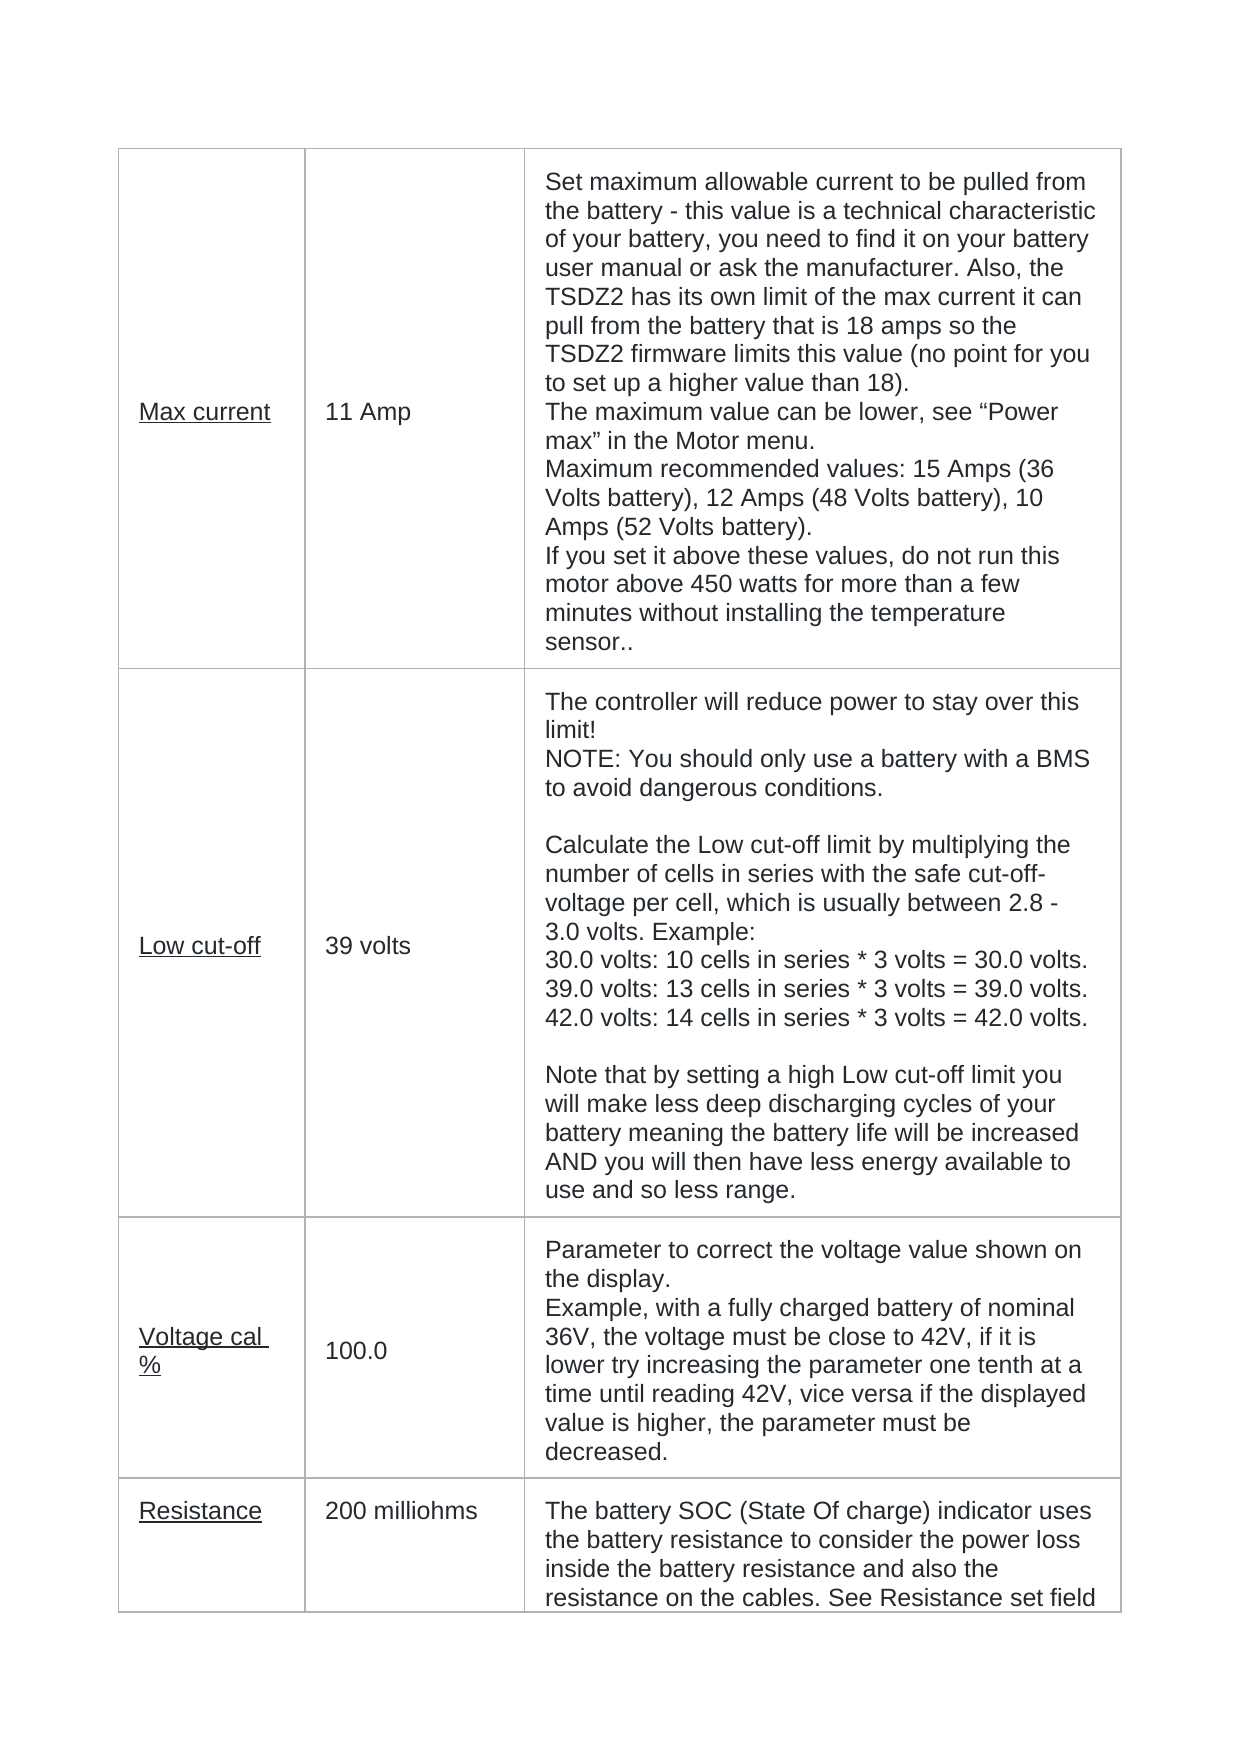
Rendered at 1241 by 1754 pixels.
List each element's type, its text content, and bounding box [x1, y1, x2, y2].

table_cell Parameter to correct the voltage value shown on the display. Example, with a fully charged battery of nominal 36V, the voltage must be close to 42V, if it is lower try increasing the parameter one tenth at a time until reading 42V, vice versa if the displayed value is higher, the parameter must be decreased. [525, 1218, 1120, 1477]
table_cell Resistance [119, 1479, 304, 1611]
table_cell 200 milliohms [306, 1479, 524, 1611]
table_cell 39 volts [306, 669, 524, 1216]
table_cell Low cut-off [119, 669, 304, 1216]
table_cell Voltage cal % [119, 1218, 304, 1477]
table_cell Set maximum allowable current to be pulled from the battery - this value is a technical characteristic of your battery, you need to find it on your battery user manual or ask the manufacturer. Also, the TSDZ2 has its own limit of the max current it can pull from the battery that is 18 amps so the TSDZ2 firmware limits this value (no point for you to set up a higher value than 18). The maximum value can be lower, see “Power max” in the Motor menu. Maximum recommended values: 15 Amps (36 Volts battery), 12 Amps (48 Volts battery), 10 Amps (52 Volts battery). If you set it above these values, do not run this motor above 450 watts for more than a few minutes without installing the temperature sensor.. [525, 149, 1120, 667]
table_cell 11 Amp [306, 149, 524, 667]
table_cell The battery SOC (State Of charge) indicator uses the battery resistance to consider the power loss inside the battery resistance and also the resistance on the cables. See Resistance set field [525, 1479, 1120, 1611]
table_cell The controller will reduce power to stay over this limit! NOTE: You should only use a battery with a BMS to avoid dangerous conditions. Calculate the Low cut-off limit by multiplying the number of cells in series with the safe cut-off-voltage per cell, which is usually between 2.8 - 3.0 volts. Example: 30.0 volts: 10 cells in series * 3 volts = 30.0 volts. 39.0 volts: 13 cells in series * 3 volts = 39.0 volts. 42.0 volts: 14 cells in series * 3 volts = 42.0 volts. Note that by setting a high Low cut-off limit you will make less deep discharging cycles of your battery meaning the battery life will be increased AND you will then have less energy available to use and so less range. [525, 669, 1120, 1216]
table_cell 100.0 [306, 1218, 524, 1477]
table_cell Max current [119, 149, 304, 667]
